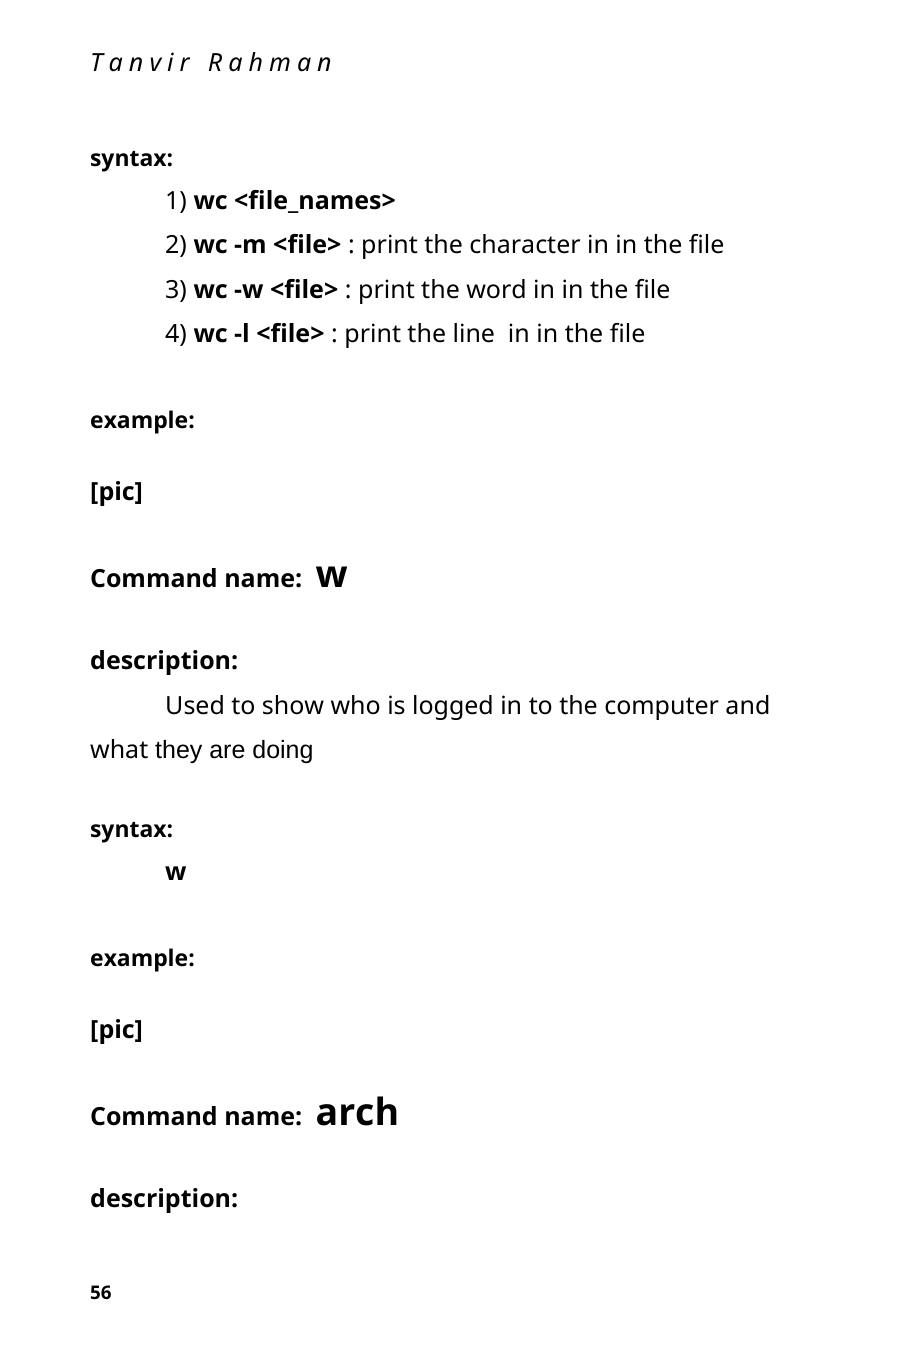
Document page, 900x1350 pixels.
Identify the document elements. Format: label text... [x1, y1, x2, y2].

text 4) wc -l <file> : print the line in in the file [90, 316, 810, 350]
text w [90, 854, 810, 888]
text 3) wc -w <file> : print the word in in the file [90, 271, 810, 306]
text [pic] [90, 474, 810, 508]
text Command name: w [90, 547, 810, 598]
text description: [90, 1181, 810, 1215]
text 2) wc -m <file> : print the character in in the file [90, 227, 810, 261]
text description: [90, 643, 810, 677]
text Used to show who is logged in to the computer and what they are doing [90, 687, 810, 766]
text 1) wc <file_names> [90, 183, 810, 217]
text example: [90, 942, 810, 973]
text syntax: [90, 142, 810, 173]
text example: [90, 404, 810, 436]
text Command name: arch [90, 1086, 810, 1137]
text syntax: [90, 813, 810, 844]
text [pic] [90, 1012, 810, 1046]
